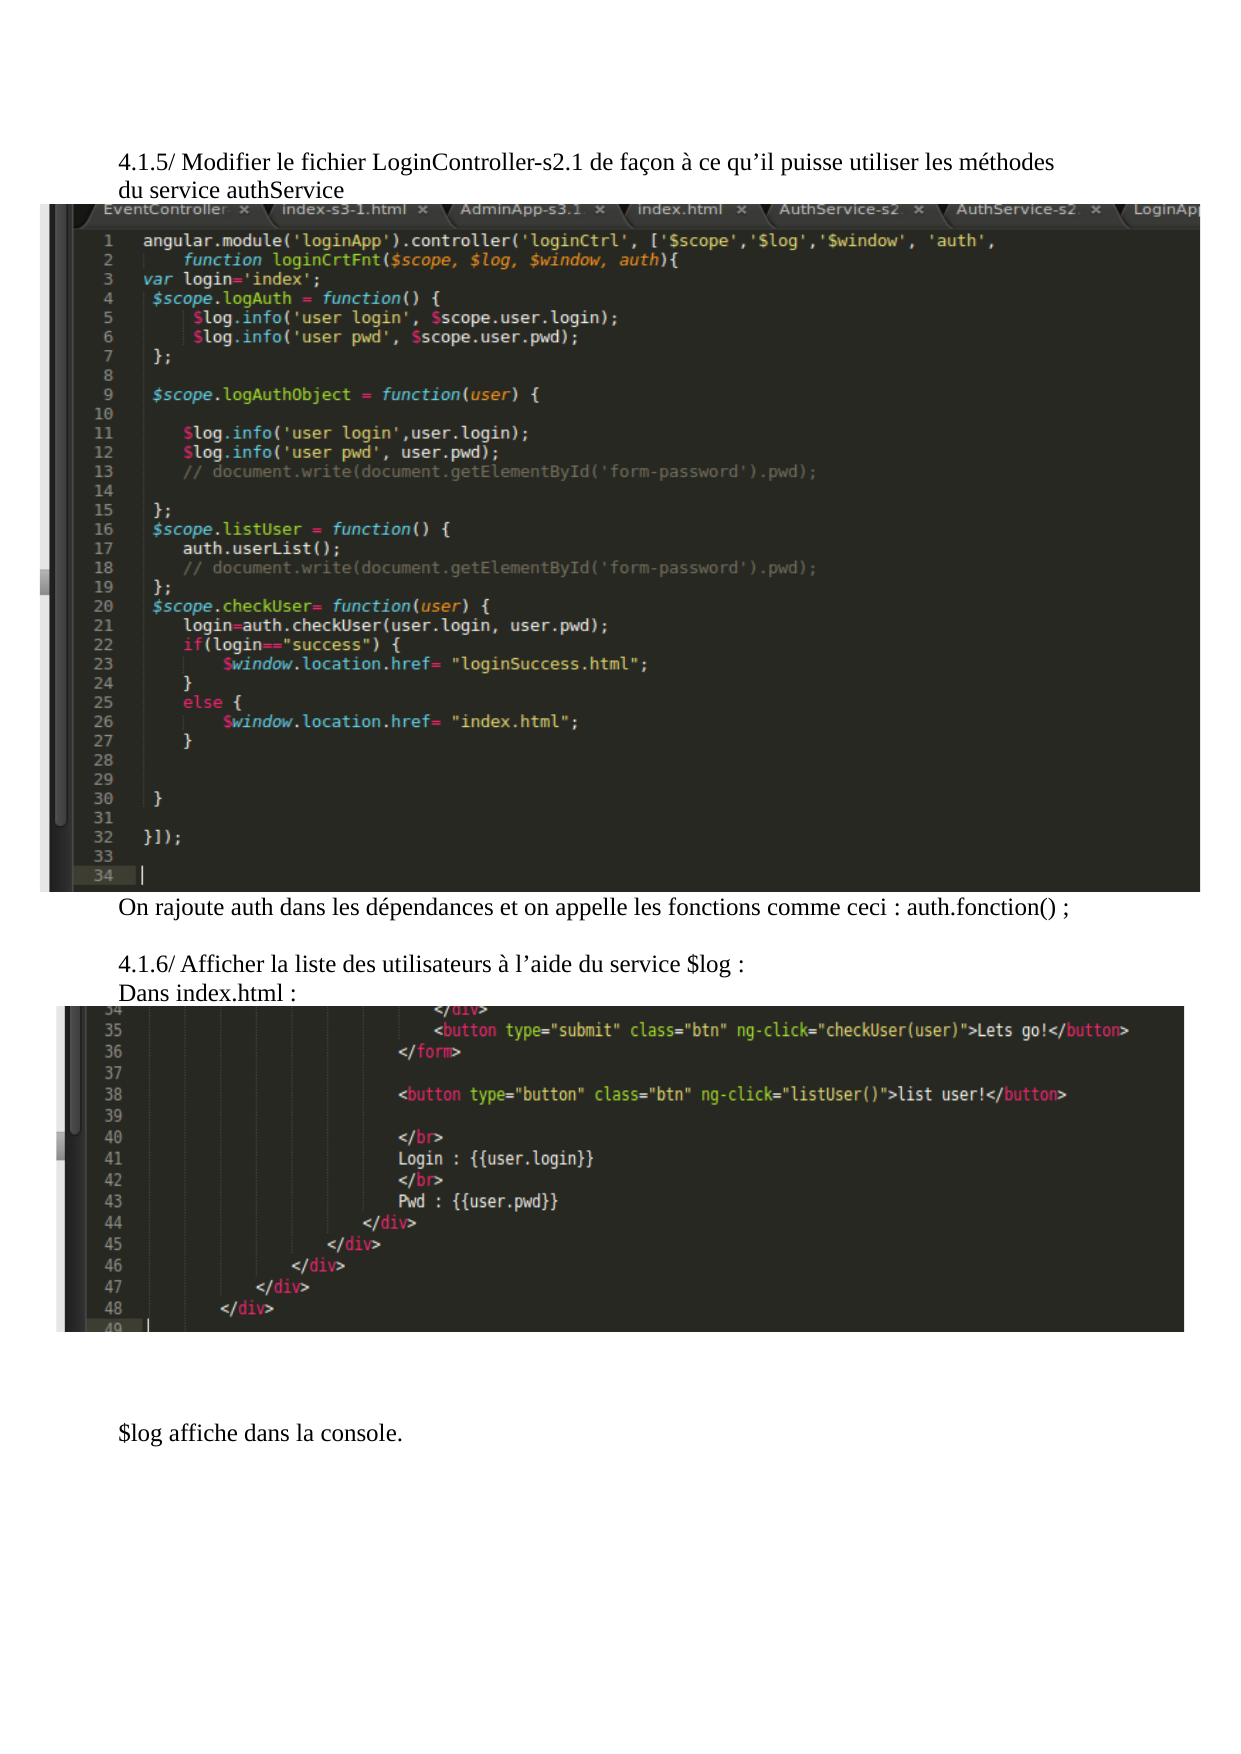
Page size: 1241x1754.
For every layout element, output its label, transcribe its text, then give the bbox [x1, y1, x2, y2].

text 4.1.6/ Afficher la liste des utilisateurs à l’aide du service $log : [118, 949, 1122, 978]
picture [39, 204, 1201, 892]
text du service authService [118, 176, 1122, 204]
text Dans index.html : [118, 978, 1122, 1006]
text $log affiche dans la console. [118, 1418, 1122, 1447]
picture [56, 1006, 1185, 1332]
text 4.1.5/ Modifier le fichier LoginController-s2.1 de façon à ce qu’il puisse utiliser les méthodes [118, 147, 1122, 176]
text On rajoute auth dans les dépendances et on appelle les fonctions comme ceci : auth.fonction() ; [118, 892, 1122, 920]
